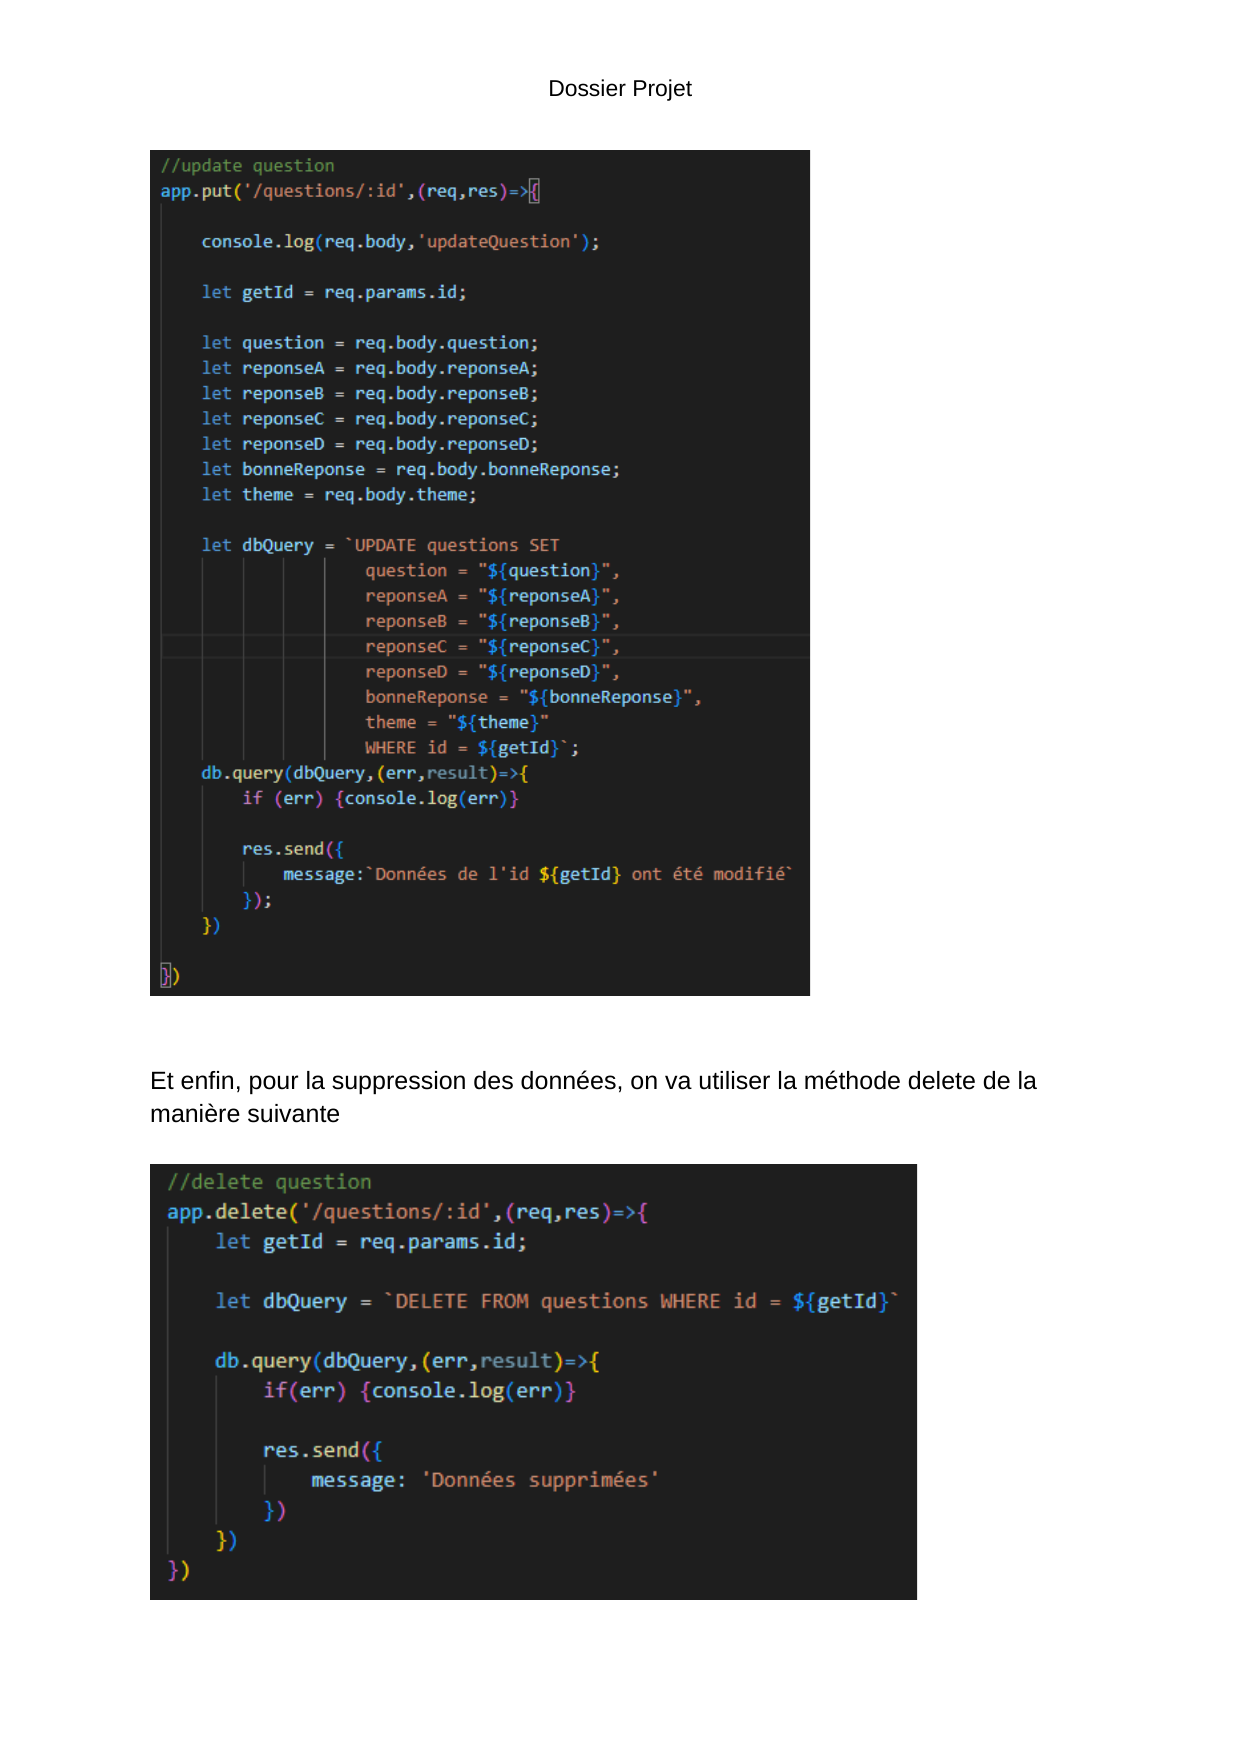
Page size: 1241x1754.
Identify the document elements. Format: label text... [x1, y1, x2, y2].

picture [150, 1164, 918, 1600]
picture [150, 150, 811, 996]
text Et enfin, pour la suppression des données, on va utiliser la méthode delete de la manière suivante [150, 1066, 1090, 1127]
